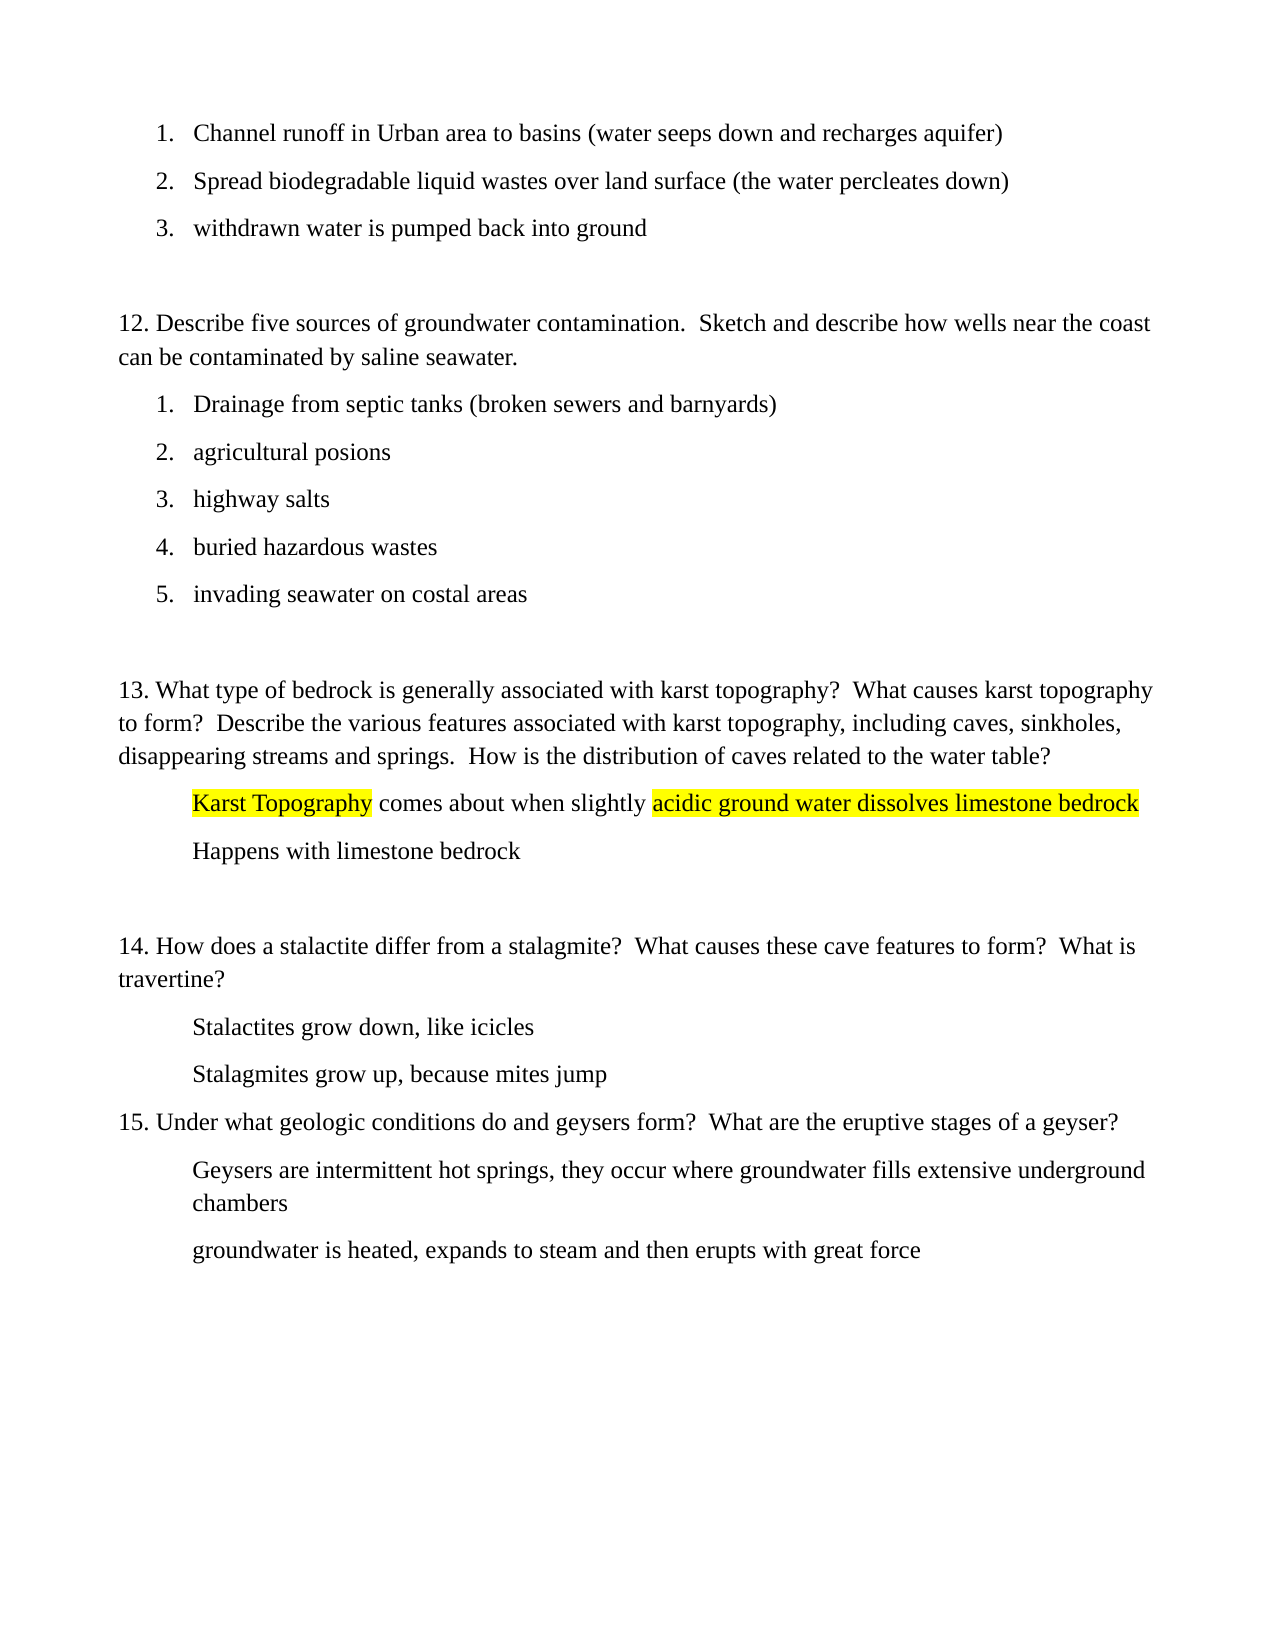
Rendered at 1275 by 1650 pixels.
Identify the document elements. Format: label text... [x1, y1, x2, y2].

list buried hazardous wastes [156, 532, 1157, 561]
list invading seawater on costal areas [156, 579, 1157, 608]
list Drainage from septic tanks (broken sewers and barnyards) [156, 389, 1157, 418]
text Stalagmites grow up, because mites jump [192, 1059, 1157, 1088]
text groundwater is heated, expands to steam and then erupts with great force [192, 1235, 1157, 1264]
list agricultural posions [156, 437, 1157, 466]
text Happens with limestone bedrock [192, 836, 1157, 865]
text 12. Describe five sources of groundwater contamination. Sketch and describe how wells near the coast can be contaminated by saline seawater. [118, 308, 1157, 370]
text 13. What type of bedrock is generally associated with karst topography? What causes karst topography to form? Describe the various features associated with karst topography, including caves, sinkholes, disappearing streams and springs. How is the distribution of caves related to the water table? [118, 675, 1157, 769]
text 14. How does a stalactite differ from a stalagmite? What causes these cave features to form? What is travertine? [118, 931, 1157, 993]
text Karst Topography comes about when slightly acidic ground water dissolves limestone bedrock [192, 788, 1157, 817]
list highway salts [156, 484, 1157, 513]
text Geysers are intermittent hot springs, they occur where groundwater fills extensive underground chambers [192, 1155, 1157, 1216]
list withdrawn water is pumped back into ground [156, 213, 1157, 242]
list Spread biodegradable liquid wastes over land surface (the water percleates down) [156, 166, 1157, 194]
list Channel runoff in Urban area to basins (water seeps down and recharges aquifer) [156, 118, 1157, 147]
text 15. Under what geologic conditions do and geysers form? What are the eruptive stages of a geyser? [118, 1107, 1157, 1136]
text Stalactites grow down, like icicles [192, 1012, 1157, 1041]
